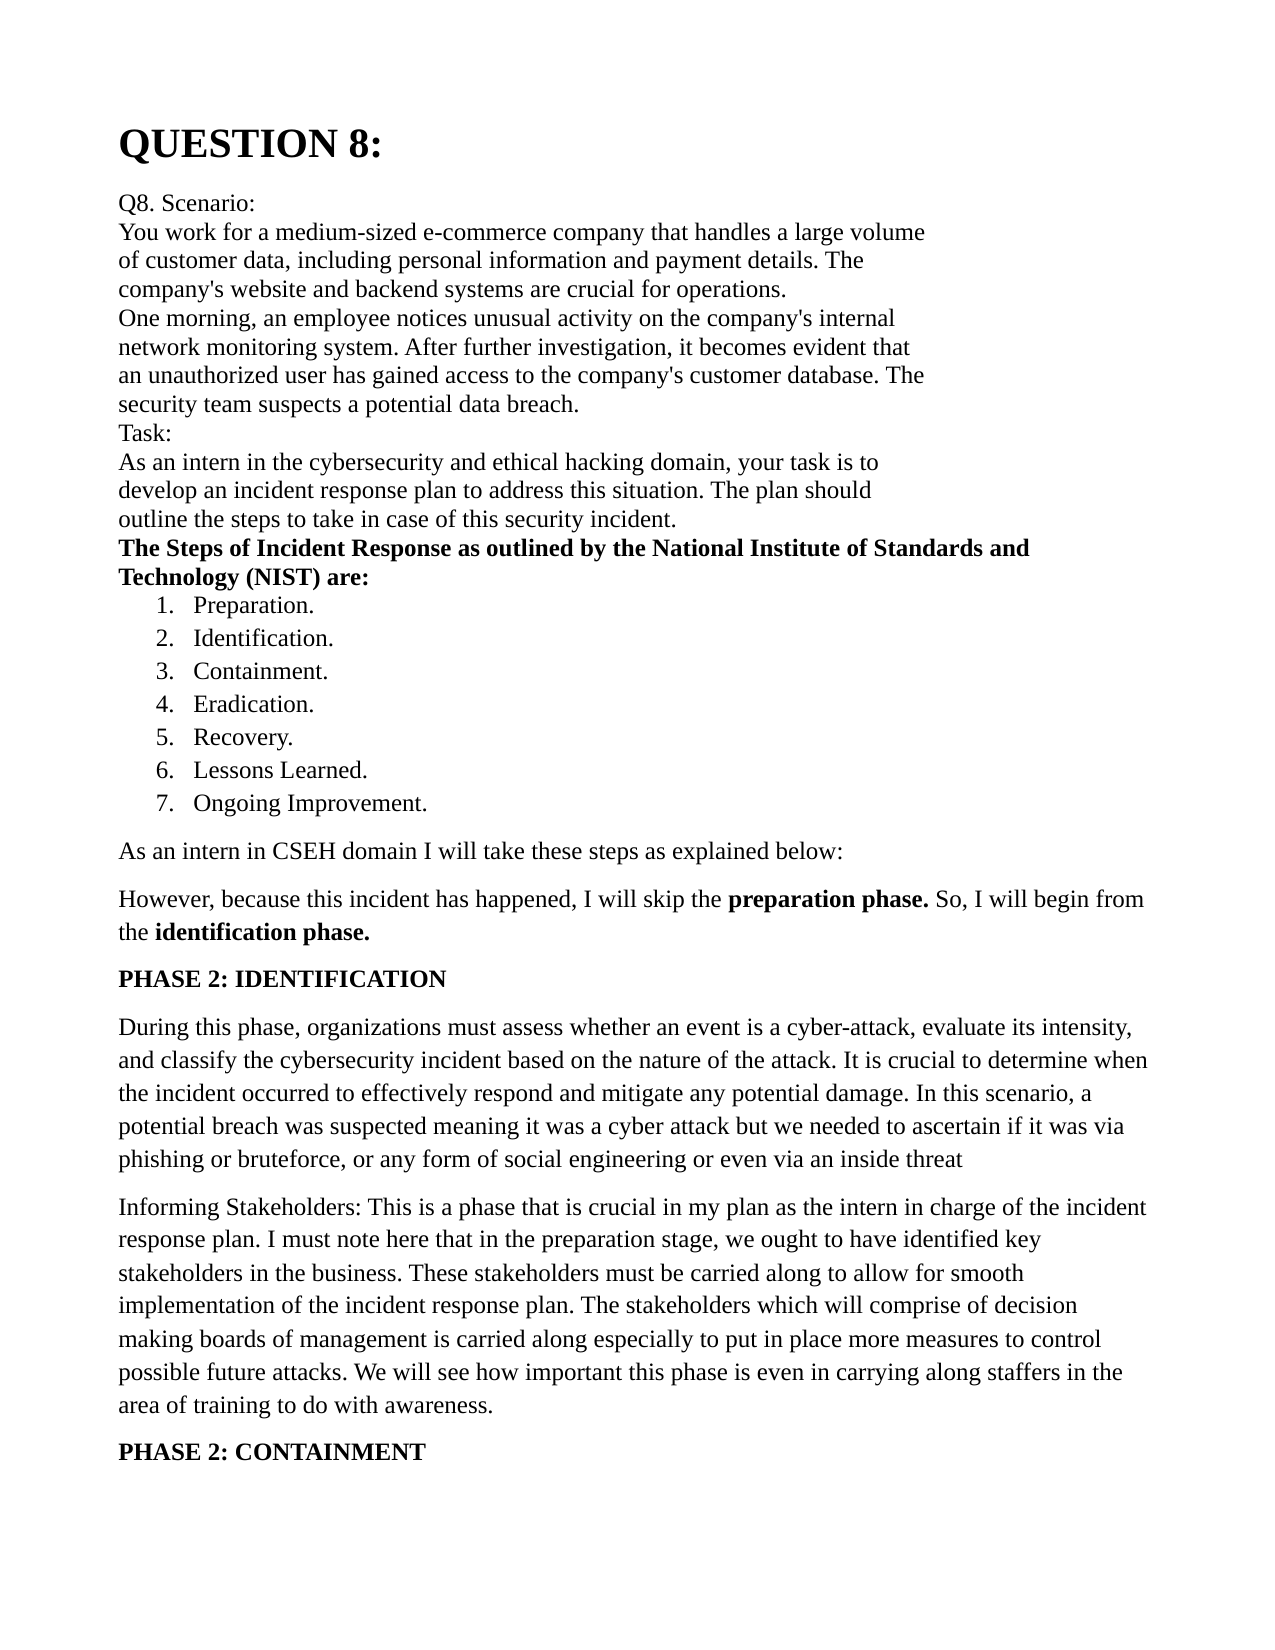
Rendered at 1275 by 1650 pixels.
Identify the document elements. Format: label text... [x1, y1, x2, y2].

text One morning, an employee notices unusual activity on the company's internal [118, 303, 1157, 332]
text During this phase, organizations must assess whether an event is a cyber-attack, evaluate its intensity, and classify the cybersecurity incident based on the nature of the attack. It is crucial to determine when the incident occurred to effectively respond and mitigate any potential damage. In this scenario, a potential breach was suspected meaning it was a cyber attack but we needed to ascertain if it was via phishing or bruteforce, or any form of social engineering or even via an inside threat [118, 1012, 1157, 1173]
text PHASE 2: IDENTIFICATION [118, 964, 1157, 993]
list Lessons Learned. [156, 755, 1157, 784]
text company's website and backend systems are crucial for operations. [118, 274, 1157, 303]
text outline the steps to take in case of this security incident. [118, 504, 1157, 533]
text You work for a medium-sized e-commerce company that handles a large volume [118, 217, 1157, 245]
text develop an incident response plan to address this situation. The plan should [118, 475, 1157, 504]
list Containment. [156, 656, 1157, 685]
list Ongoing Improvement. [156, 788, 1157, 817]
text Informing Stakeholders: This is a phase that is crucial in my plan as the intern in charge of the incident response plan. I must note here that in the preparation stage, we ought to have identified key stakeholders in the business. These stakeholders must be carried along to allow for smooth implementation of the incident response plan. The stakeholders which will comprise of decision making boards of management is carried along especially to put in place more measures to control possible future attacks. We will see how important this phase is even in carrying along staffers in the area of training to do with awareness. [118, 1192, 1157, 1418]
text security team suspects a potential data breach. [118, 389, 1157, 418]
text an unauthorized user has gained access to the company's customer database. The [118, 360, 1157, 389]
text QUESTION 8: [118, 118, 1157, 166]
text network monitoring system. After further investigation, it becomes evident that [118, 332, 1157, 360]
list Identification. [156, 623, 1157, 652]
list Preparation. [156, 590, 1157, 619]
text The Steps of Incident Response as outlined by the National Institute of Standards and Technology (NIST) are: [118, 533, 1157, 590]
text Task: [118, 418, 1157, 447]
list Eradication. [156, 689, 1157, 718]
text Q8. Scenario: [118, 188, 1157, 217]
text As an intern in the cybersecurity and ethical hacking domain, your task is to [118, 447, 1157, 475]
text PHASE 2: CONTAINMENT [118, 1437, 1157, 1466]
list Recovery. [156, 722, 1157, 751]
text However, because this incident has happened, I will skip the preparation phase. So, I will begin from the identification phase. [118, 884, 1157, 945]
text of customer data, including personal information and payment details. The [118, 245, 1157, 274]
text As an intern in CSEH domain I will take these steps as explained below: [118, 836, 1157, 865]
